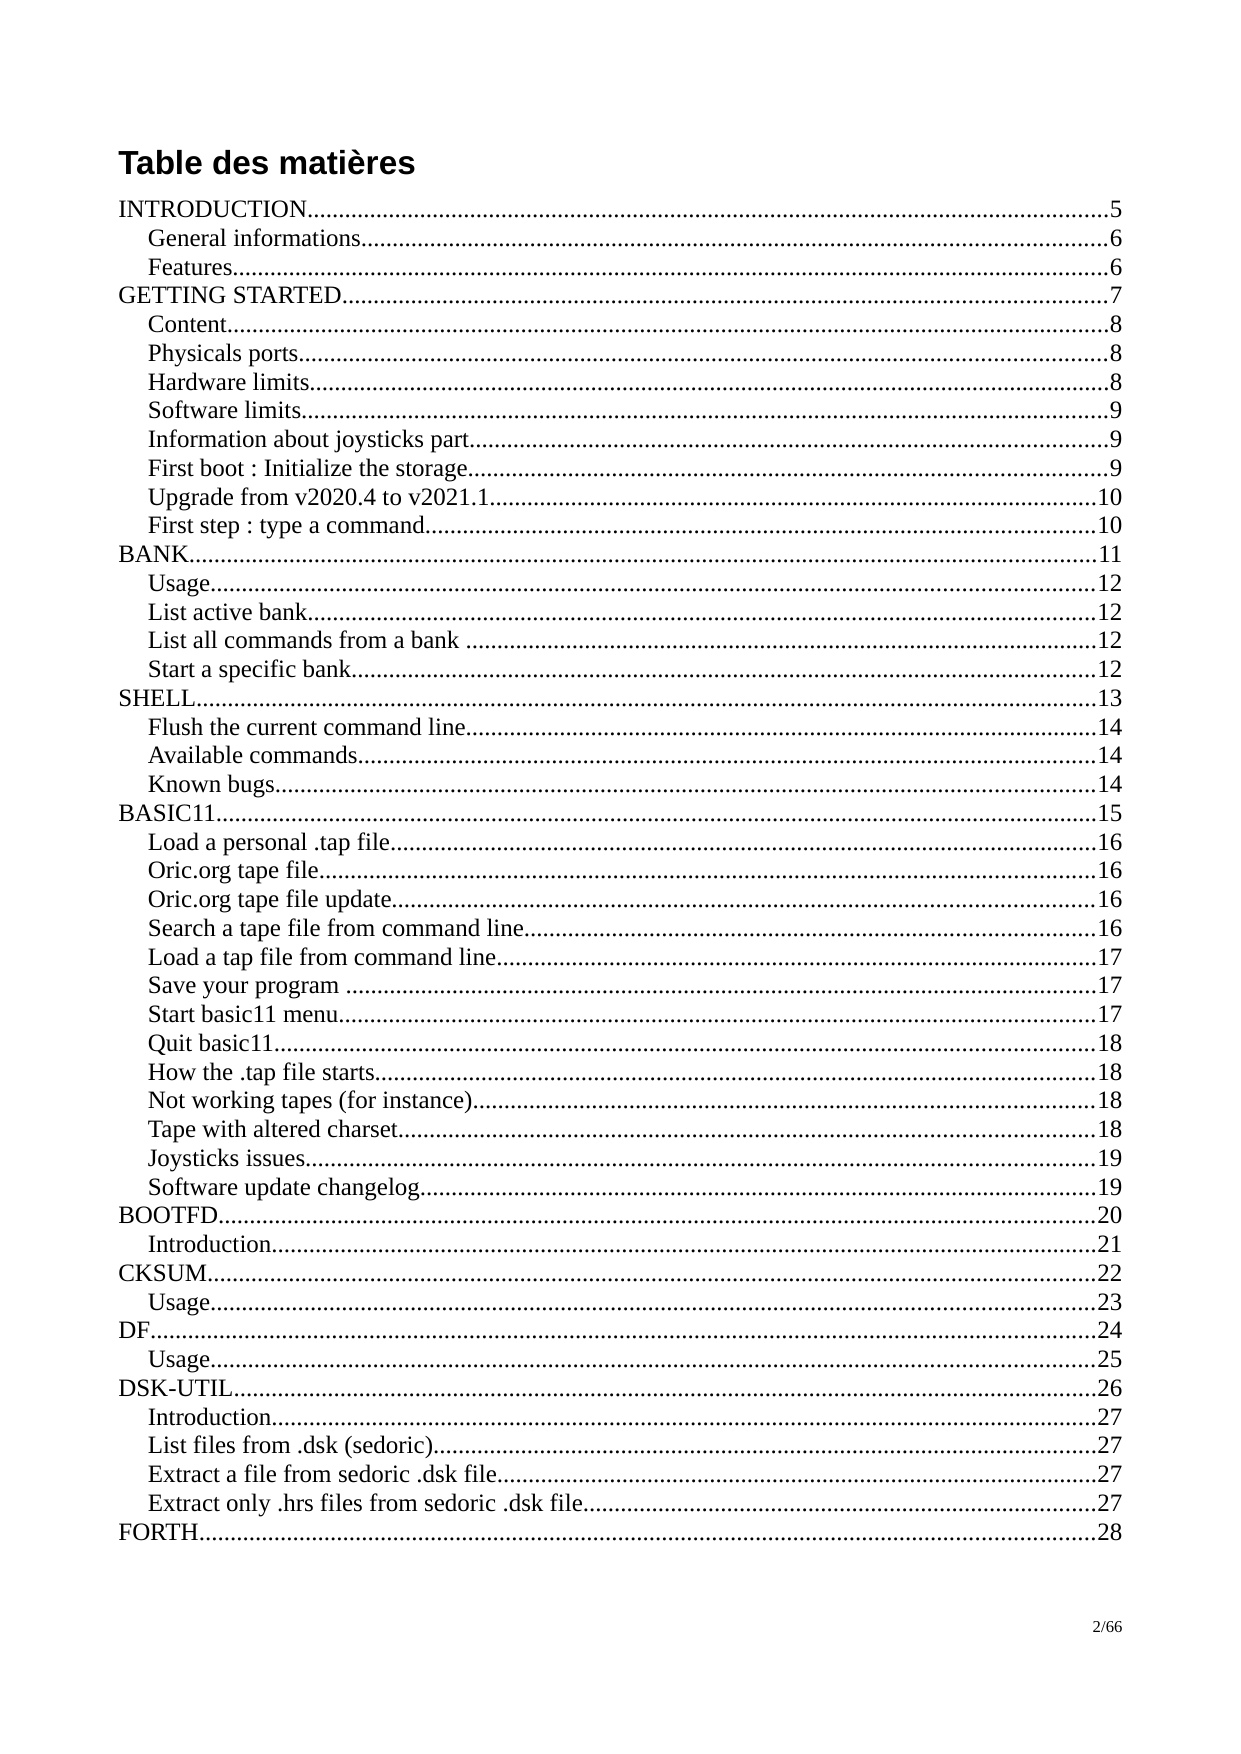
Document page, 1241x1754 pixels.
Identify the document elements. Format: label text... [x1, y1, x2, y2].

text Extract only .hrs files from sedoric .dsk file 27 [148, 1488, 1122, 1517]
text How the .tap file starts 18 [148, 1057, 1122, 1085]
text Content 8 [148, 309, 1122, 338]
text Start basic11 menu 17 [148, 999, 1122, 1028]
text Available commands 14 [148, 740, 1122, 769]
text First step : type a command 10 [148, 510, 1122, 539]
text List files from .dsk (sedoric) 27 [148, 1430, 1122, 1459]
text FORTH 28 [118, 1517, 1122, 1545]
text Search a tape file from command line 16 [148, 913, 1122, 942]
text Save your program 17 [148, 970, 1122, 999]
text SHELL 13 [118, 683, 1122, 712]
text Oric.org tape file update 16 [148, 884, 1122, 913]
text Usage 12 [148, 568, 1122, 597]
text Features 6 [148, 252, 1122, 280]
text Software update changelog 19 [148, 1172, 1122, 1200]
text Flush the current command line 14 [148, 712, 1122, 740]
text BOOTFD 20 [118, 1200, 1122, 1229]
text Start a specific bank 12 [148, 654, 1122, 683]
text Hardware limits 8 [148, 367, 1122, 395]
text DF 24 [118, 1315, 1122, 1344]
text Known bugs 14 [148, 769, 1122, 798]
text DSK-UTIL 26 [118, 1373, 1122, 1402]
text List active bank 12 [148, 597, 1122, 625]
text BASIC11 15 [118, 798, 1122, 827]
text First boot : Initialize the storage 9 [148, 453, 1122, 482]
text Usage 25 [148, 1344, 1122, 1373]
text CKSUM 22 [118, 1258, 1122, 1287]
text Information about joysticks part 9 [148, 424, 1122, 453]
text Not working tapes (for instance) 18 [148, 1085, 1122, 1114]
text Introduction 21 [148, 1229, 1122, 1258]
text Introduction 27 [148, 1402, 1122, 1430]
text Load a tap file from command line 17 [148, 942, 1122, 970]
text Usage 23 [148, 1287, 1122, 1315]
text Upgrade from v2020.4 to v2021.1 10 [148, 482, 1122, 510]
text Load a personal .tap file 16 [148, 827, 1122, 855]
text Quit basic11 18 [148, 1028, 1122, 1057]
text Physicals ports 8 [148, 338, 1122, 367]
text BANK 11 [118, 539, 1122, 568]
text Extract a file from sedoric .dsk file 27 [148, 1459, 1122, 1488]
text GETTING STARTED 7 [118, 280, 1122, 309]
text Software limits 9 [148, 395, 1122, 424]
text INTRODUCTION 5 [118, 194, 1122, 223]
text General informations 6 [148, 223, 1122, 252]
subtitle Table des matières [118, 143, 1122, 182]
text Joysticks issues 19 [148, 1143, 1122, 1172]
text Oric.org tape file 16 [148, 855, 1122, 884]
text List all commands from a bank 12 [148, 625, 1122, 654]
text Tape with altered charset 18 [148, 1114, 1122, 1143]
